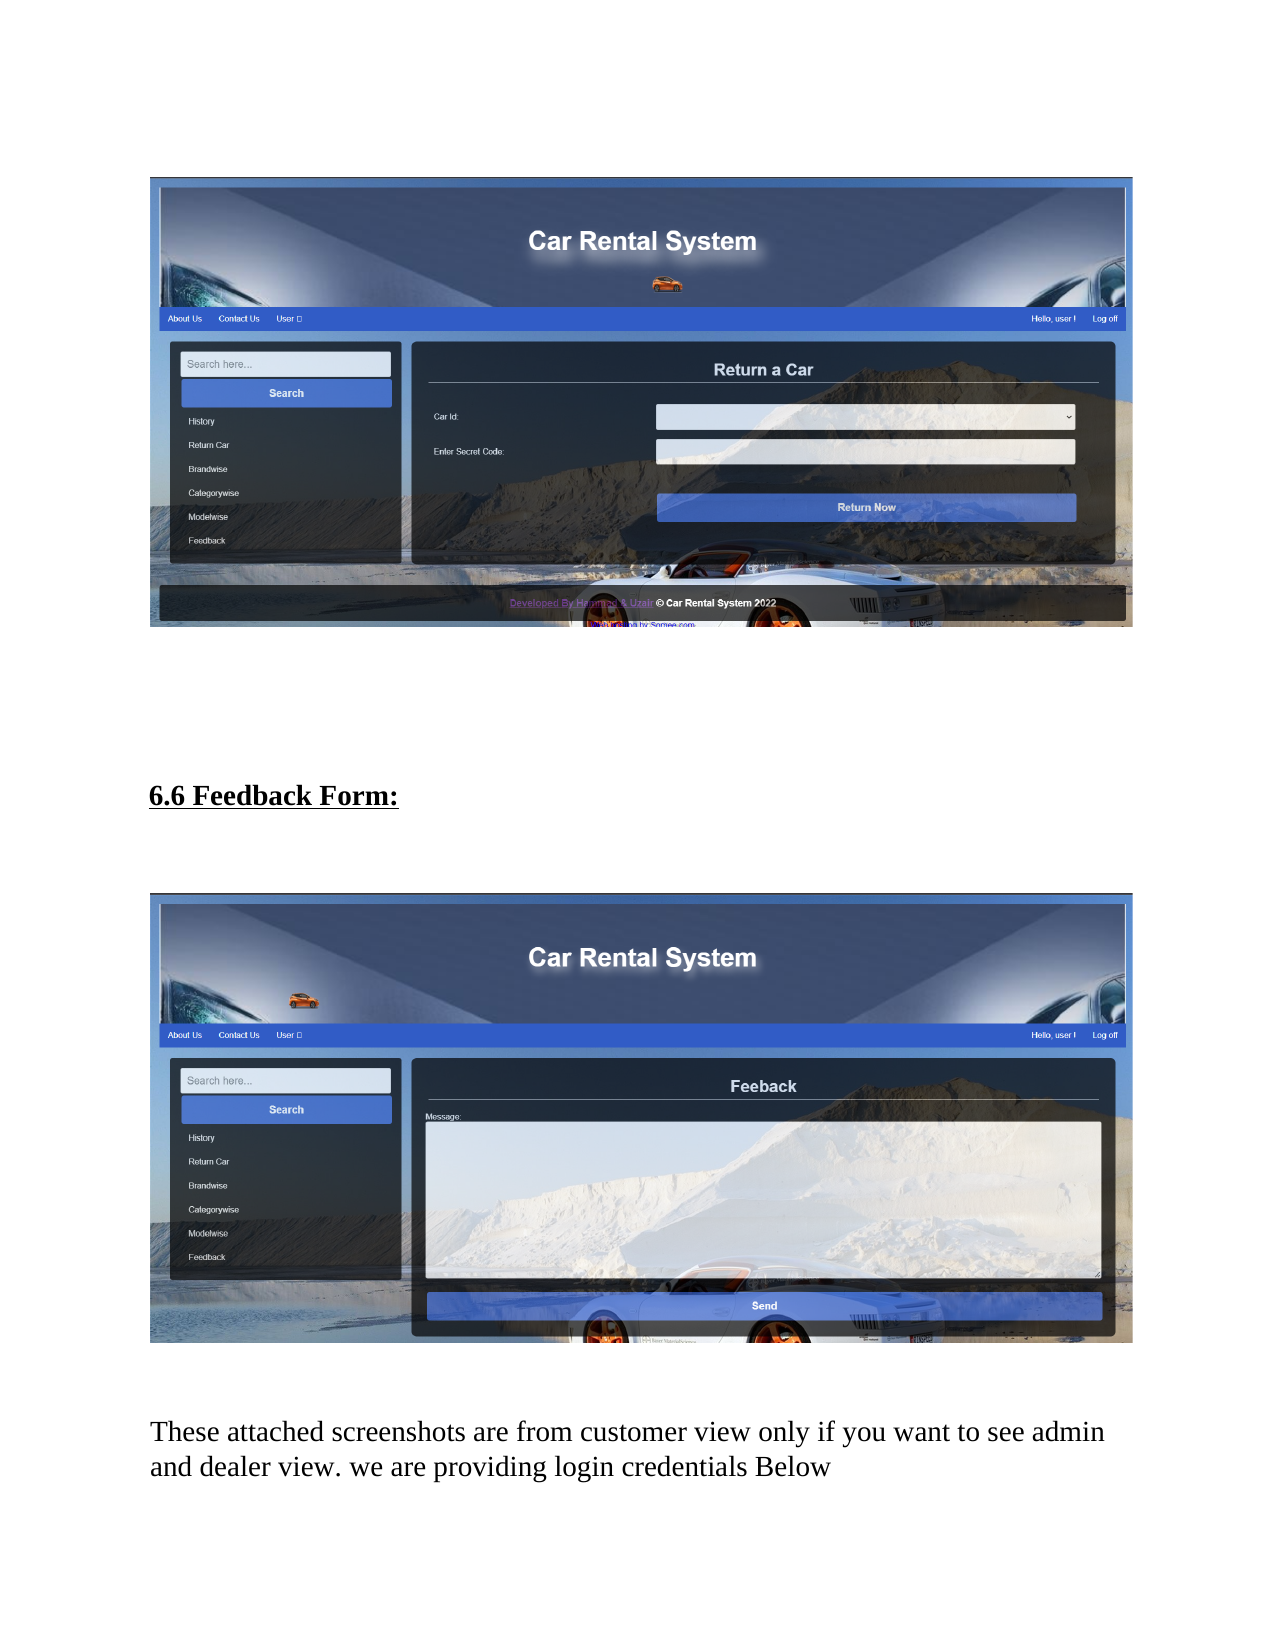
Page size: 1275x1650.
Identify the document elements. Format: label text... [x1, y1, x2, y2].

text These attached screenshots are from customer view only if you want to see admin and dealer view. we are providing login credentials Below [150, 1414, 1133, 1483]
text 6.6 Feedback Form: [148, 778, 1133, 812]
